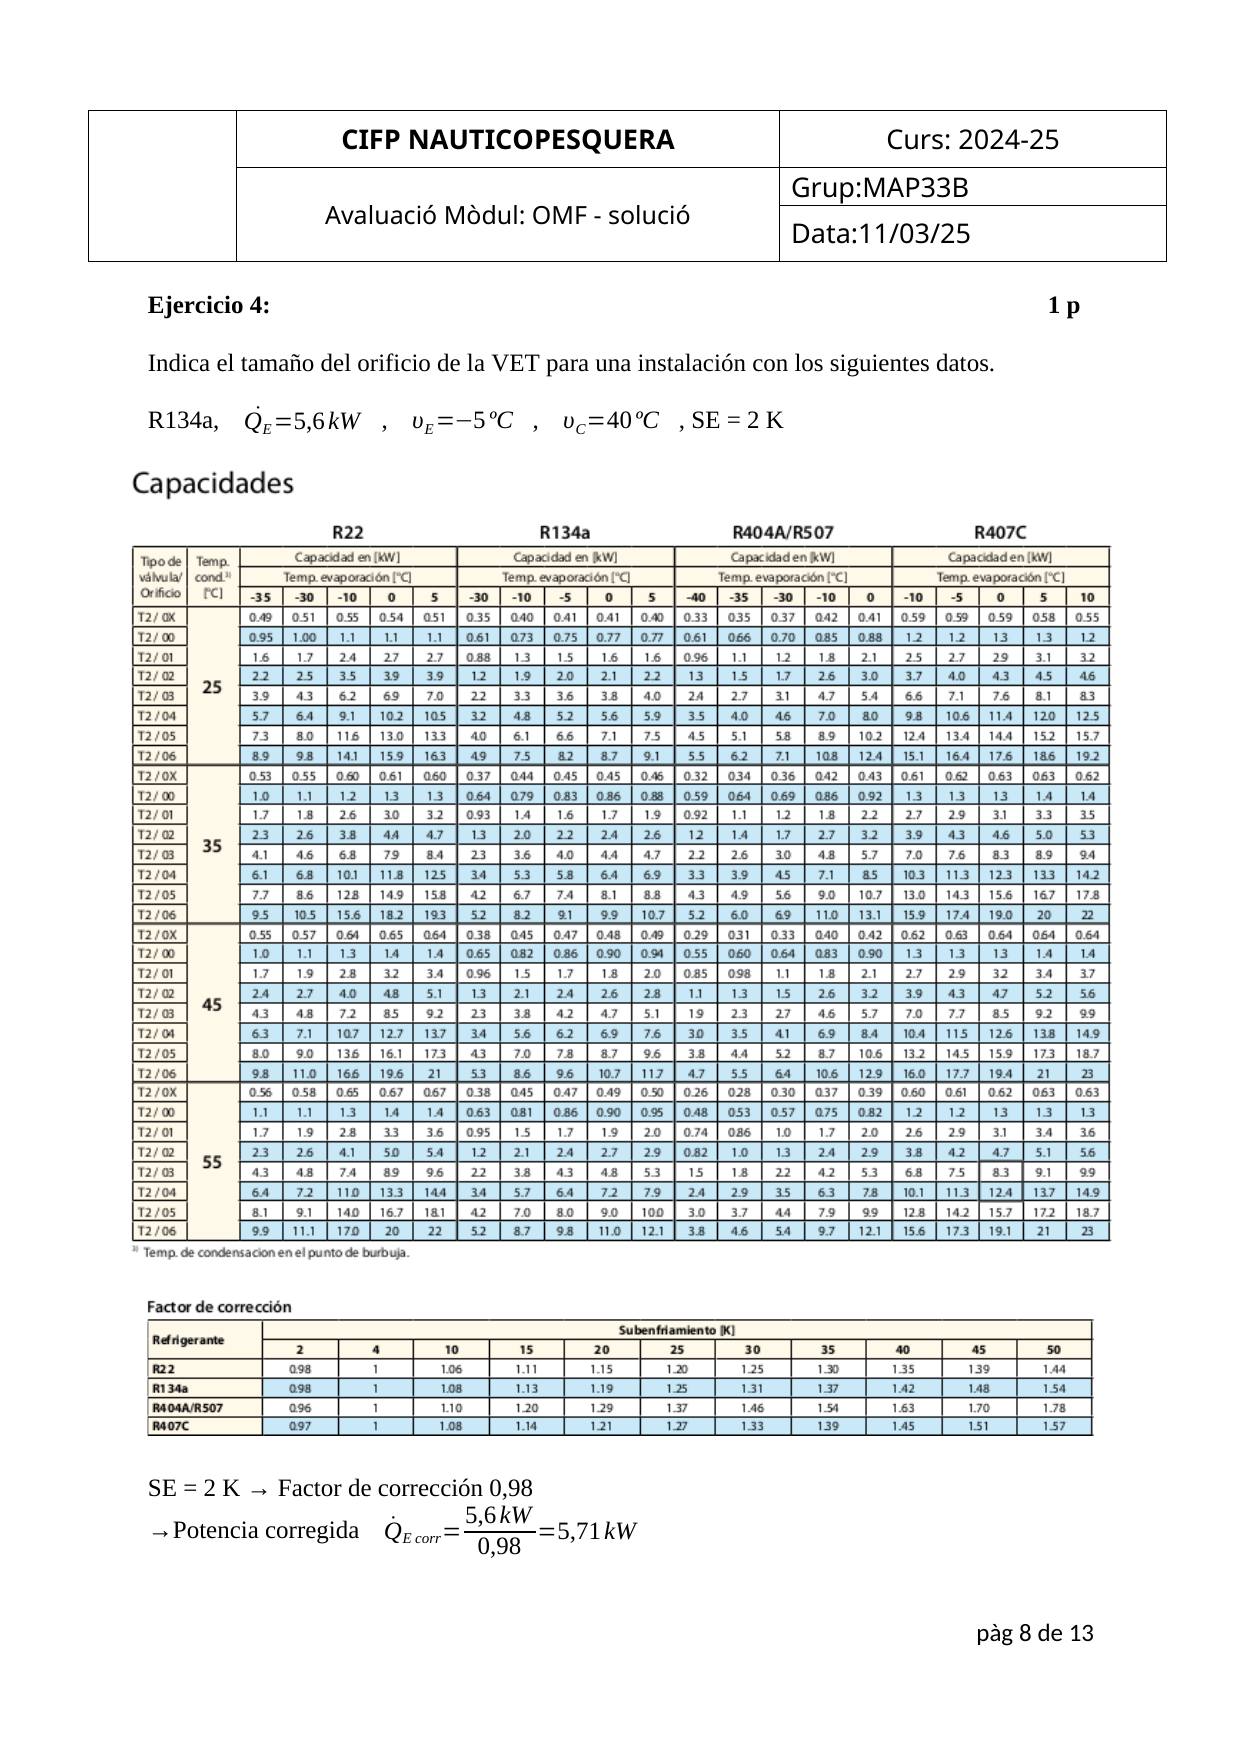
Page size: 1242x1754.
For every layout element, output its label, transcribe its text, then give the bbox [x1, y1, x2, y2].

text →Potencia corregida [148, 1502, 1094, 1561]
text SE = 2 K → Factor de corrección 0,98 [148, 1473, 1094, 1502]
text Ejercicio 4: 1 p [148, 290, 1094, 319]
text R134a, , , , SE = 2 K [148, 405, 1094, 438]
picture [118, 466, 1123, 1270]
picture [147, 1300, 1094, 1436]
text Indica el tamaño del orificio de la VET para una instalación con los siguientes datos. [148, 348, 1094, 377]
